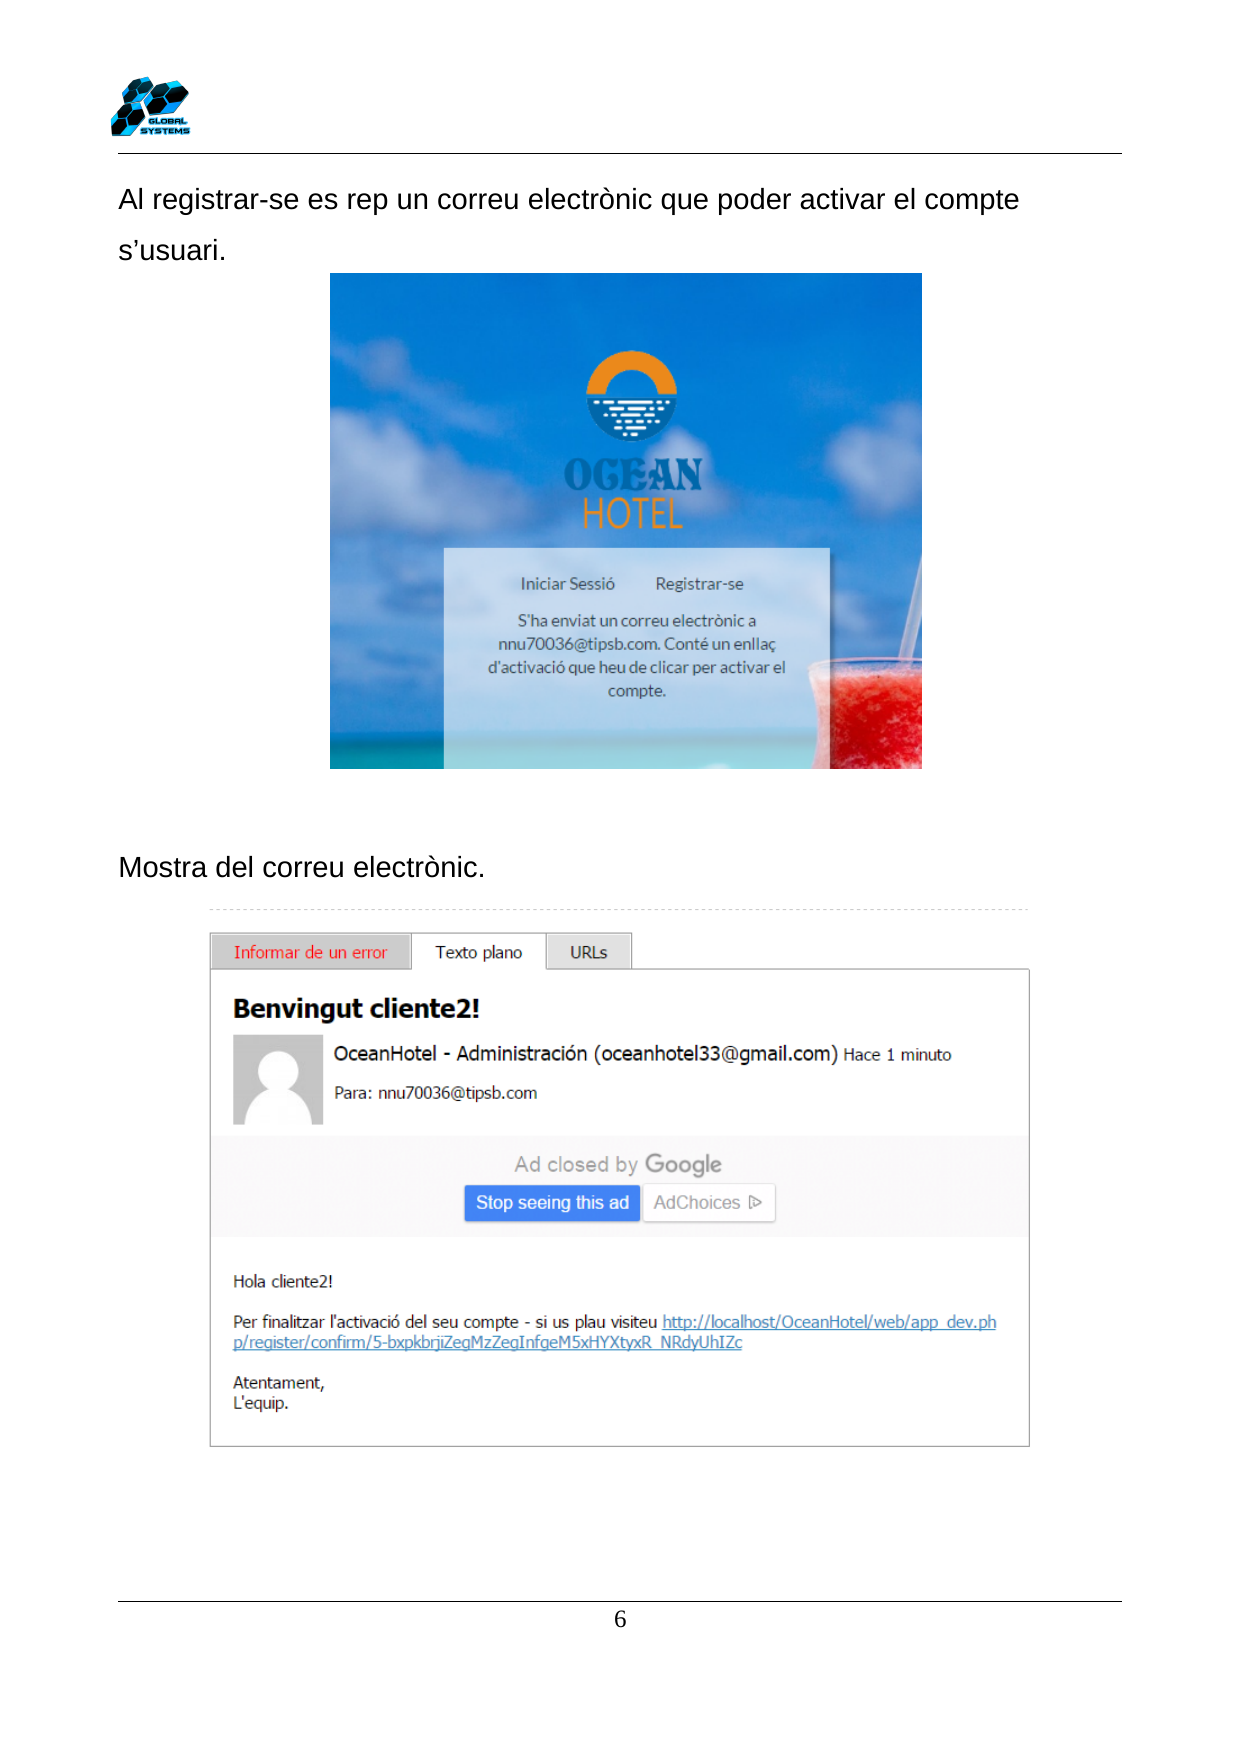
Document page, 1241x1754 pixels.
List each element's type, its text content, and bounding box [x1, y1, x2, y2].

picture [330, 273, 922, 769]
text Al registrar-se es rep un correu electrònic que poder activar el compte s’usuari. [118, 182, 1122, 266]
picture [203, 909, 1039, 1456]
text Mostra del correu electrònic. [118, 850, 1122, 884]
picture [107, 61, 194, 148]
